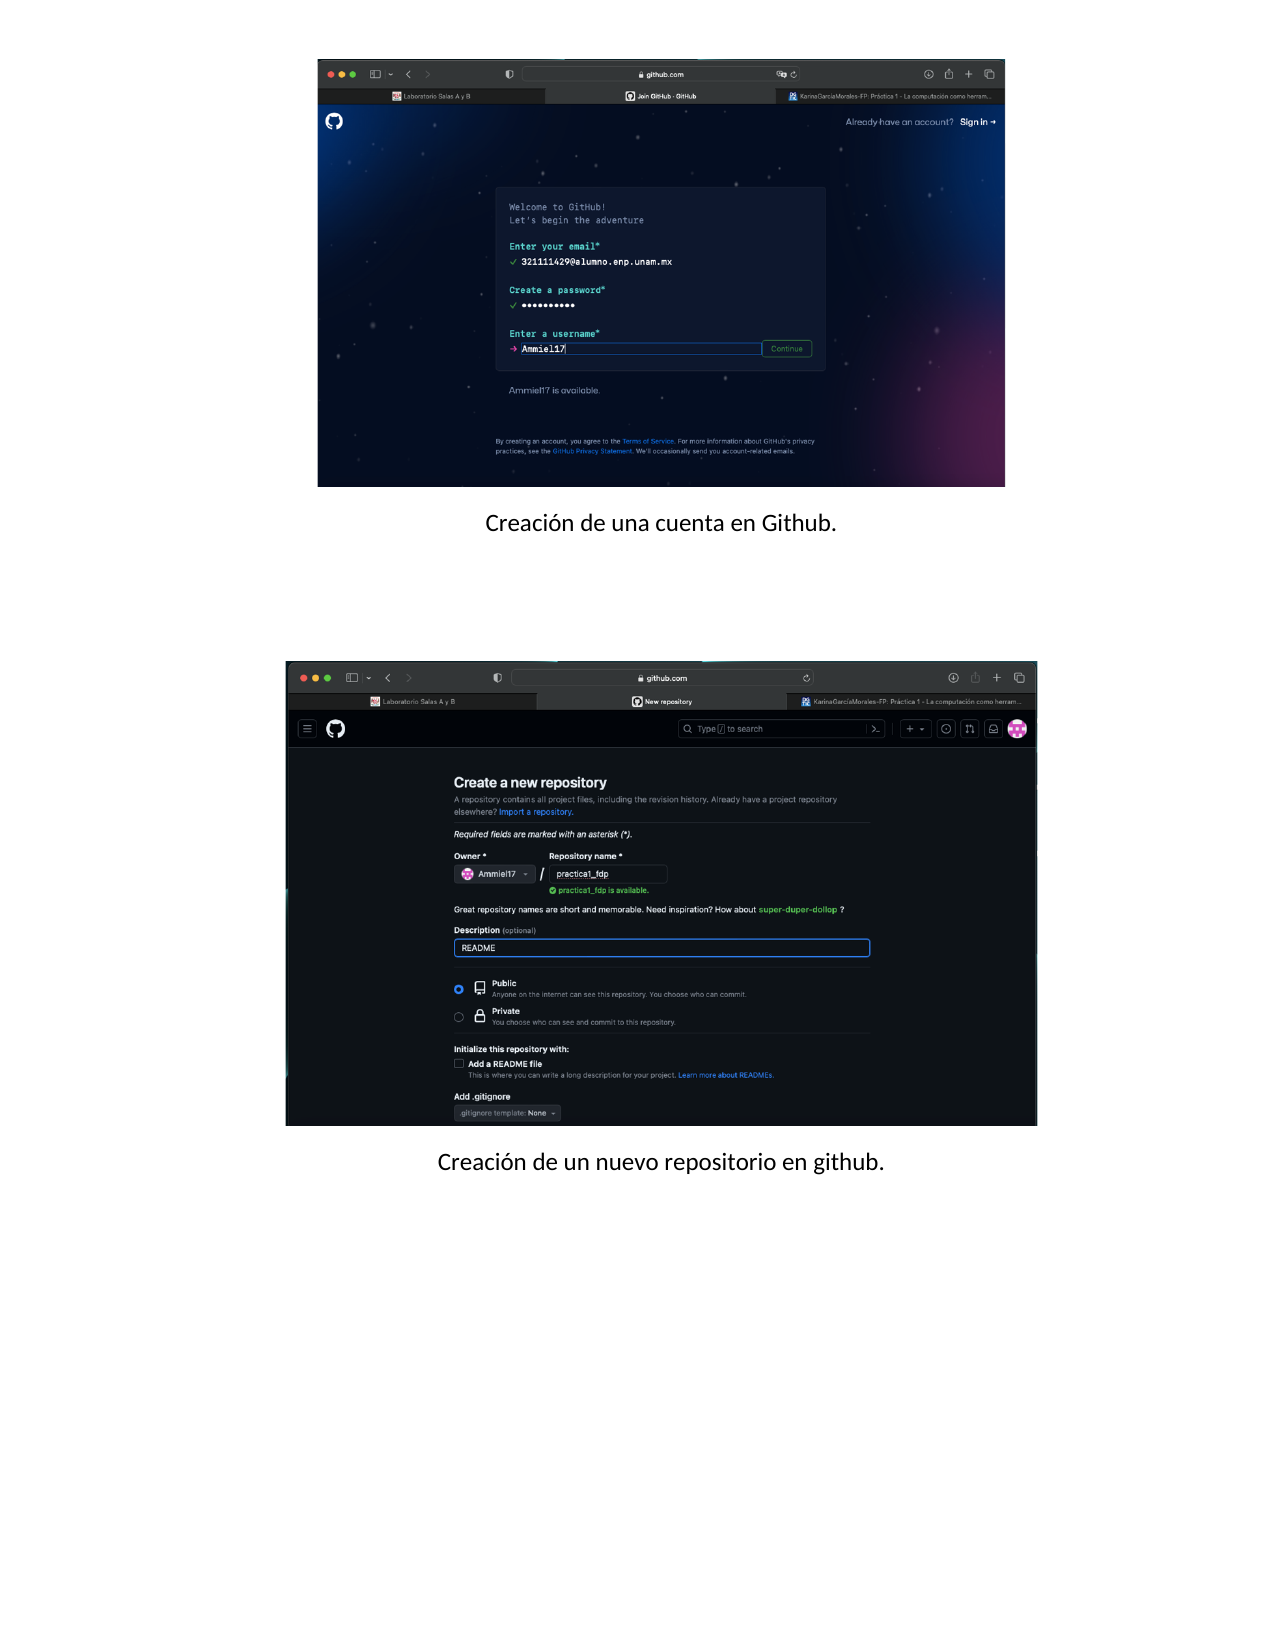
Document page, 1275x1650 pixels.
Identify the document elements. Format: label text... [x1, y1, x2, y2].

text Creación de un nuevo repositorio en github. [118, 1146, 1205, 1177]
text Creación de una cuenta en Github. [118, 507, 1205, 538]
